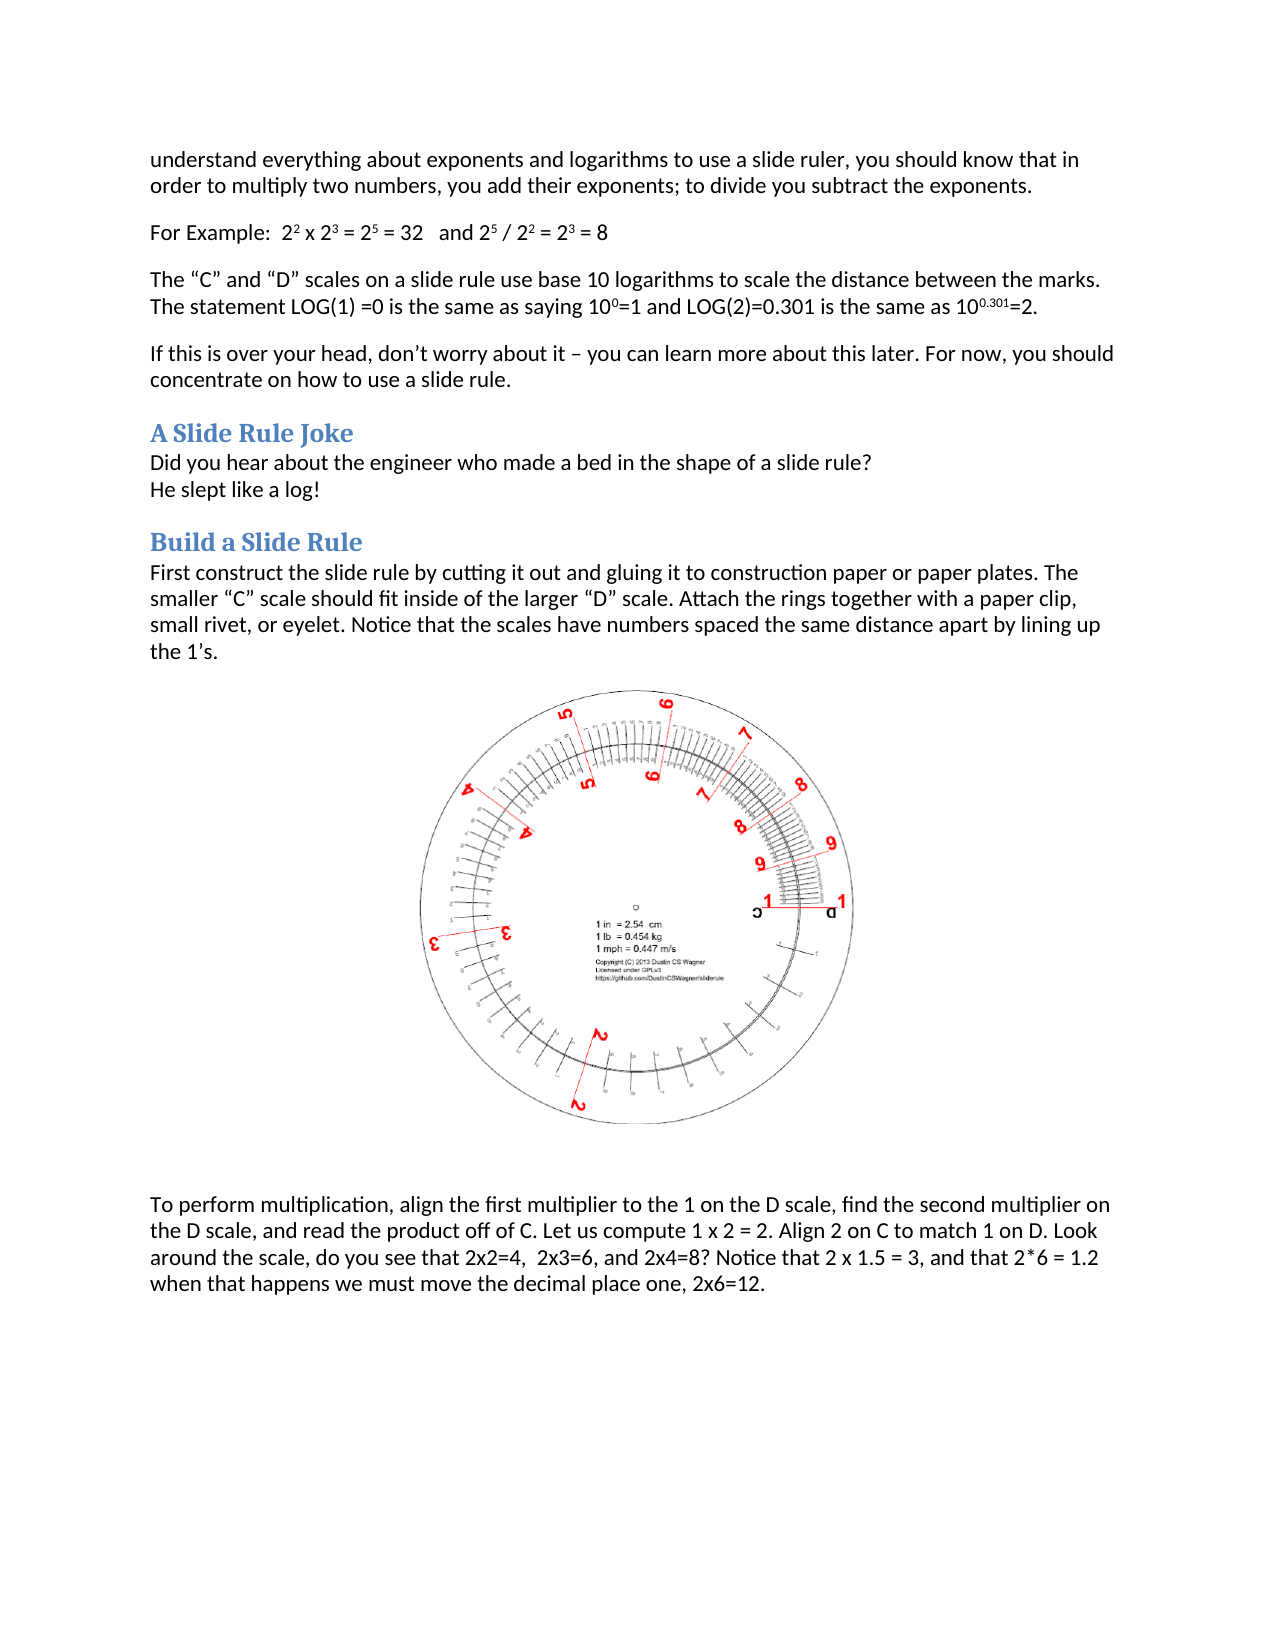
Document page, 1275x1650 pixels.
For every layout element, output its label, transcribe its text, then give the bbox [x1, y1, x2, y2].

text If this is over your head, don’t worry about it – you can learn more about this later. For now, you should concentrate on how to use a slide rule. [150, 344, 1125, 393]
text First construct the slide rule by cutting it out and gluing it to construction paper or paper plates. The smaller “C” scale should fit inside of the larger “D” scale. Attach the rings together with a paper clip, small rivet, or eyelet. Notice that the scales have numbers spaced the same distance apart by lining up the 1’s. [150, 563, 1125, 665]
text The “C” and “D” scales on a slide rule use base 10 logarithms to scale the distance between the marks. The statement LOG(1) =0 is the same as saying 100=1 and LOG(2)=0.301 is the same as 100.301=2. [150, 271, 1125, 320]
text For Example: 22 x 23 = 25 = 32 and 25 / 22 = 23 = 8 [150, 223, 1125, 246]
subtitle Build a Slide Rule [150, 527, 1125, 558]
subtitle A Slide Rule Joke [150, 418, 1125, 449]
text understand everything about exponents and logarithms to use a slide ruler, you should know that in order to multiply two numbers, you add their exponents; to divide you subtract the exponents. [150, 150, 1125, 199]
text Did you hear about the engineer who made a bed in the shape of a slide rule? He slept like a log! [150, 453, 1125, 503]
picture [375, 689, 901, 1124]
text To perform multiplication, align the first multiplier to the 1 on the D scale, find the second multiplier on the D scale, and read the product off of C. Let us compute 1 x 2 = 2. Align 2 on C to match 1 on D. Look around the scale, do you see that 2x2=4, 2x3=6, and 2x4=8? Notice that 2 x 1.5 = 3, and that 2*6 = 1.2 when that happens we must move the decimal place one, 2x6=12. [150, 1195, 1125, 1297]
